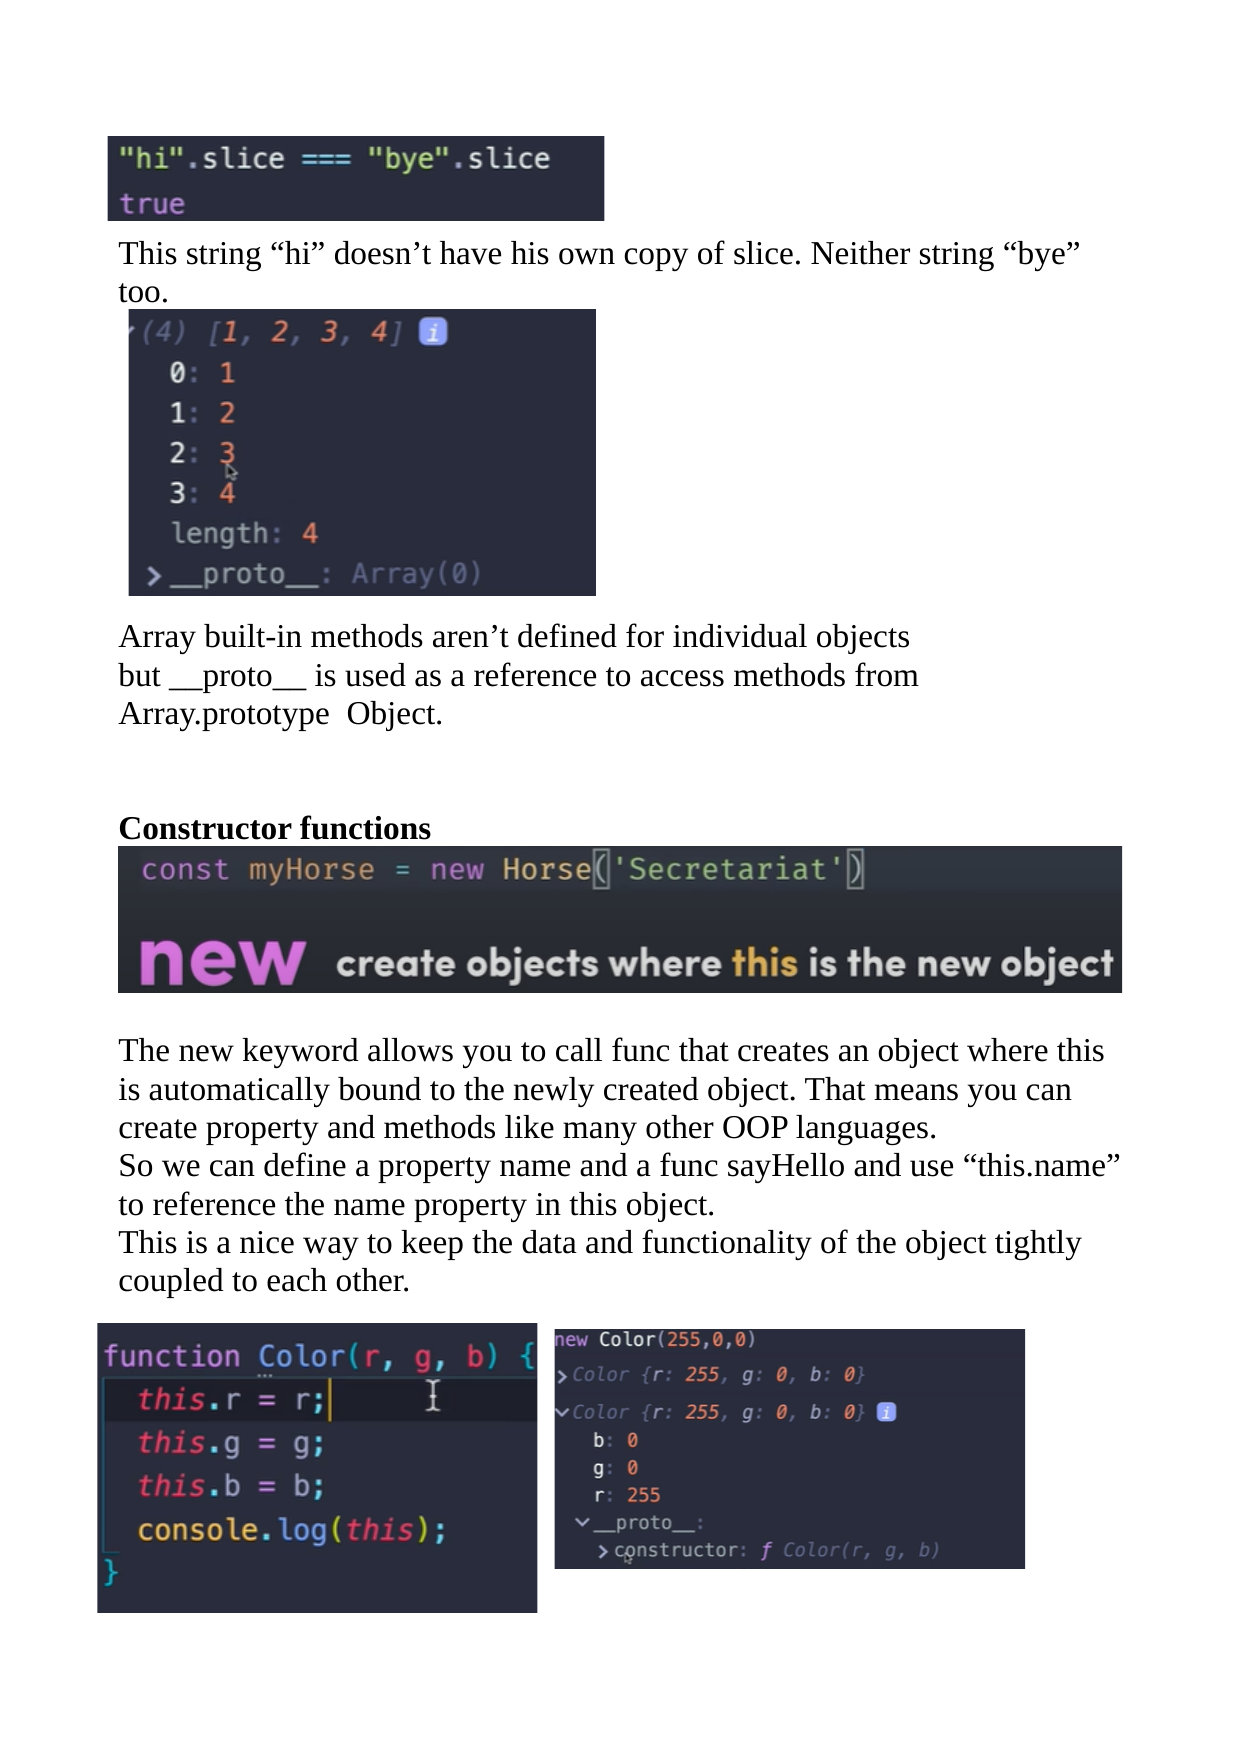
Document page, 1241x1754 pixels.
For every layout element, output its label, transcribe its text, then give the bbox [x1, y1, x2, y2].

picture [118, 846, 1123, 993]
picture [107, 136, 605, 221]
picture [128, 309, 596, 596]
picture [554, 1329, 1026, 1569]
text So we can define a property name and a func sayHello and use “this.name” to reference the name property in this object. [118, 1146, 1122, 1222]
text This string “hi” doesn’t have his own copy of slice. Neither string “bye” too. [118, 233, 1122, 310]
text The new keyword allows you to call func that creates an object where this is automatically bound to the newly created object. That means you can create property and methods like many other OOP languages. [118, 1031, 1122, 1146]
picture [97, 1323, 538, 1613]
text This is a nice way to keep the data and functionality of the object tightly coupled to each other. [118, 1222, 1122, 1299]
text but __proto__ is used as a reference to access methods from Array.prototype Object. [118, 655, 1122, 731]
text Constructor functions [118, 808, 1122, 846]
text Array built-in methods aren’t defined for individual objects [118, 616, 1122, 655]
